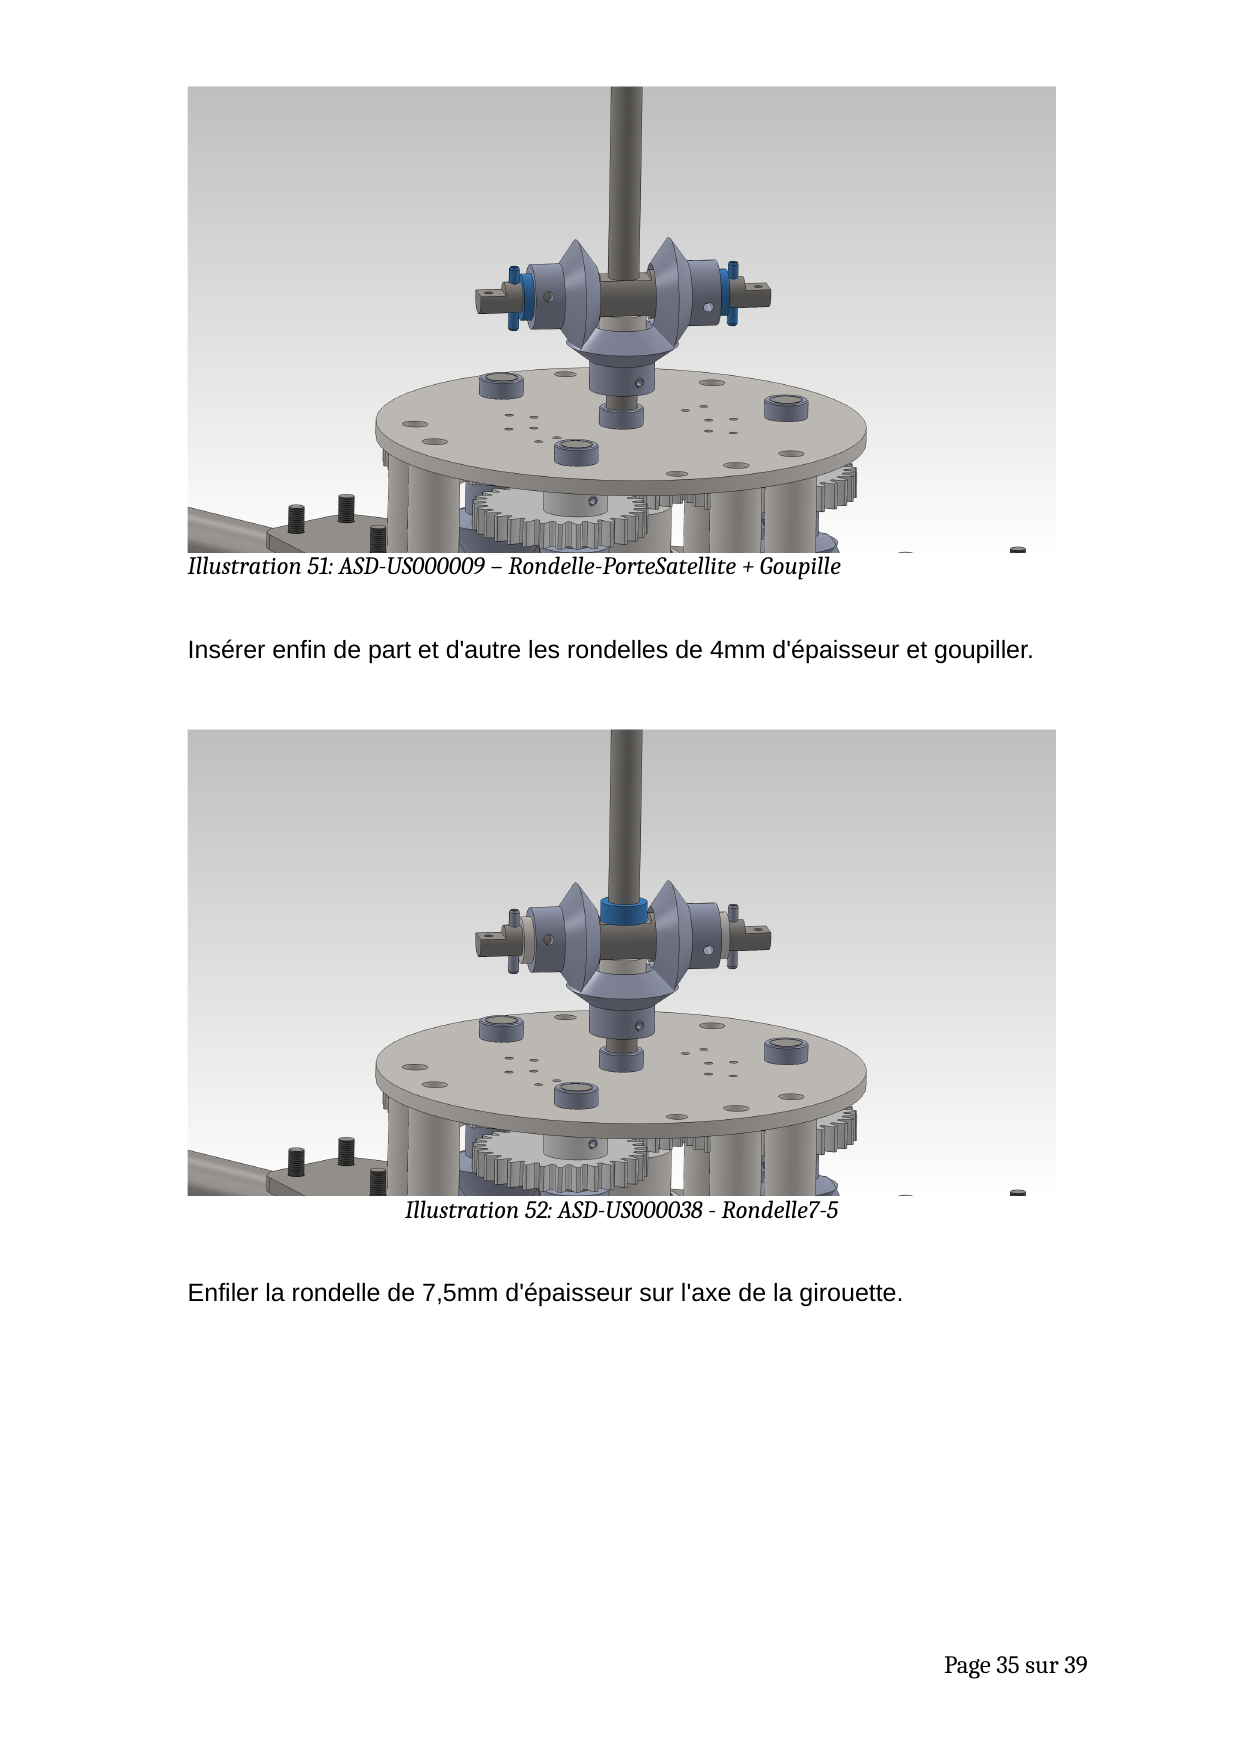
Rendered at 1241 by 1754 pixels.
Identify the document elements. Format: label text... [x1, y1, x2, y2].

text Enfiler la rondelle de 7,5mm d'épaisseur sur l'axe de la girouette. [187, 1278, 1056, 1307]
text Illustration 52: ASD-US000038 - Rondelle7-5 [187, 1196, 1056, 1224]
picture [187, 86, 1056, 553]
picture [187, 729, 1056, 1196]
text Illustration 51: ASD-US000009 – Rondelle-PorteSatellite + Goupille [187, 553, 1056, 581]
text Insérer enfin de part et d'autre les rondelles de 4mm d'épaisseur et goupiller. [187, 635, 1056, 663]
